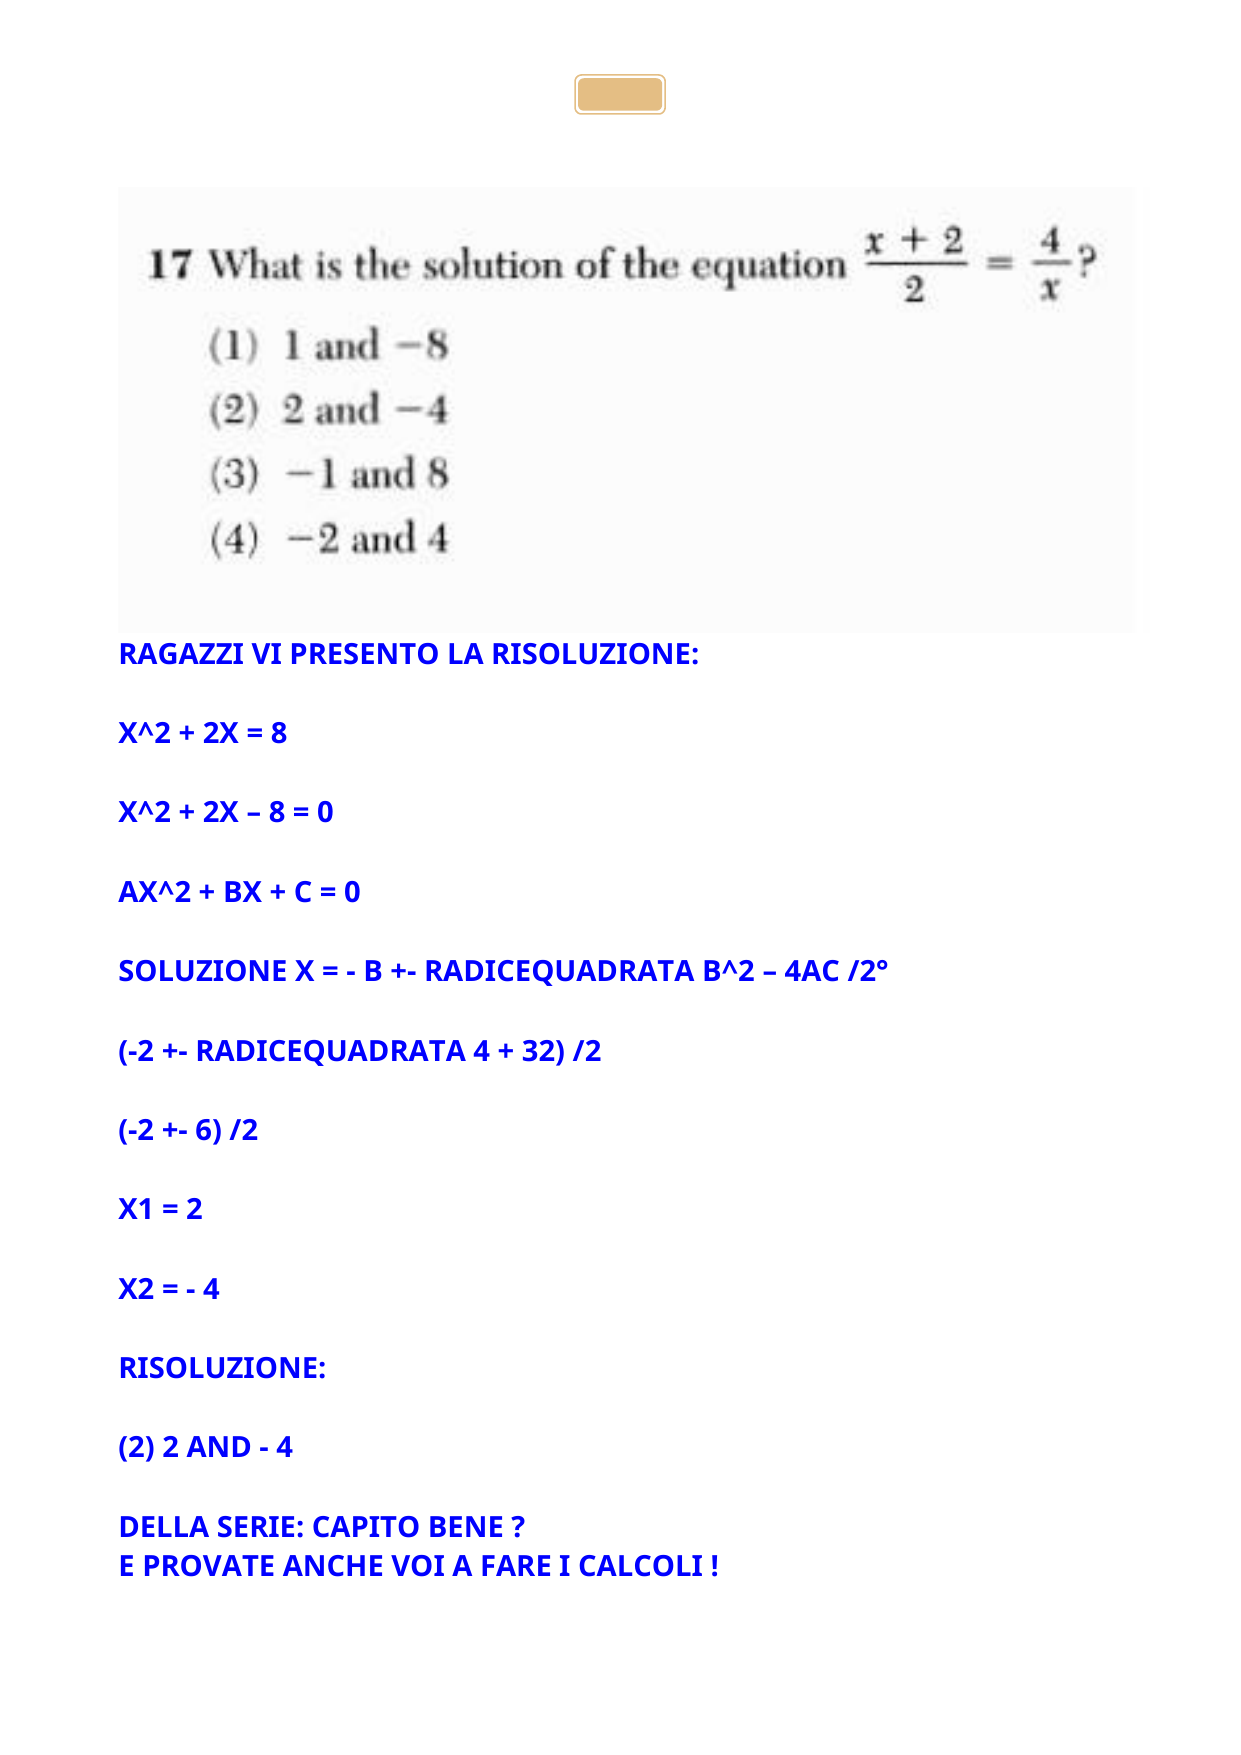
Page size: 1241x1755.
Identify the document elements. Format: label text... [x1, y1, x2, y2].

text (-2 +- 6) /2 [118, 1109, 1122, 1149]
text RAGAZZI VI PRESENTO LA RISOLUZIONE: [118, 633, 1122, 673]
text X1 = 2 [118, 1188, 1122, 1228]
text X^2 + 2X = 8 [118, 712, 1122, 752]
text (2) 2 AND - 4 [118, 1427, 1122, 1466]
text AX^2 + BX + C = 0 [118, 871, 1122, 911]
text DELLA SERIE: CAPITO BENE ? [118, 1506, 1122, 1546]
text X2 = - 4 [118, 1268, 1122, 1308]
text E PROVATE ANCHE VOI A FARE I CALCOLI ! [118, 1546, 1122, 1585]
text (-2 +- RADICEQUADRATA 4 + 32) /2 [118, 1030, 1122, 1069]
text RISOLUZIONE: [118, 1347, 1122, 1387]
text SOLUZIONE X = - B +- RADICEQUADRATA B^2 – 4AC /2° [118, 950, 1122, 990]
text X^2 + 2X – 8 = 0 [118, 792, 1122, 831]
